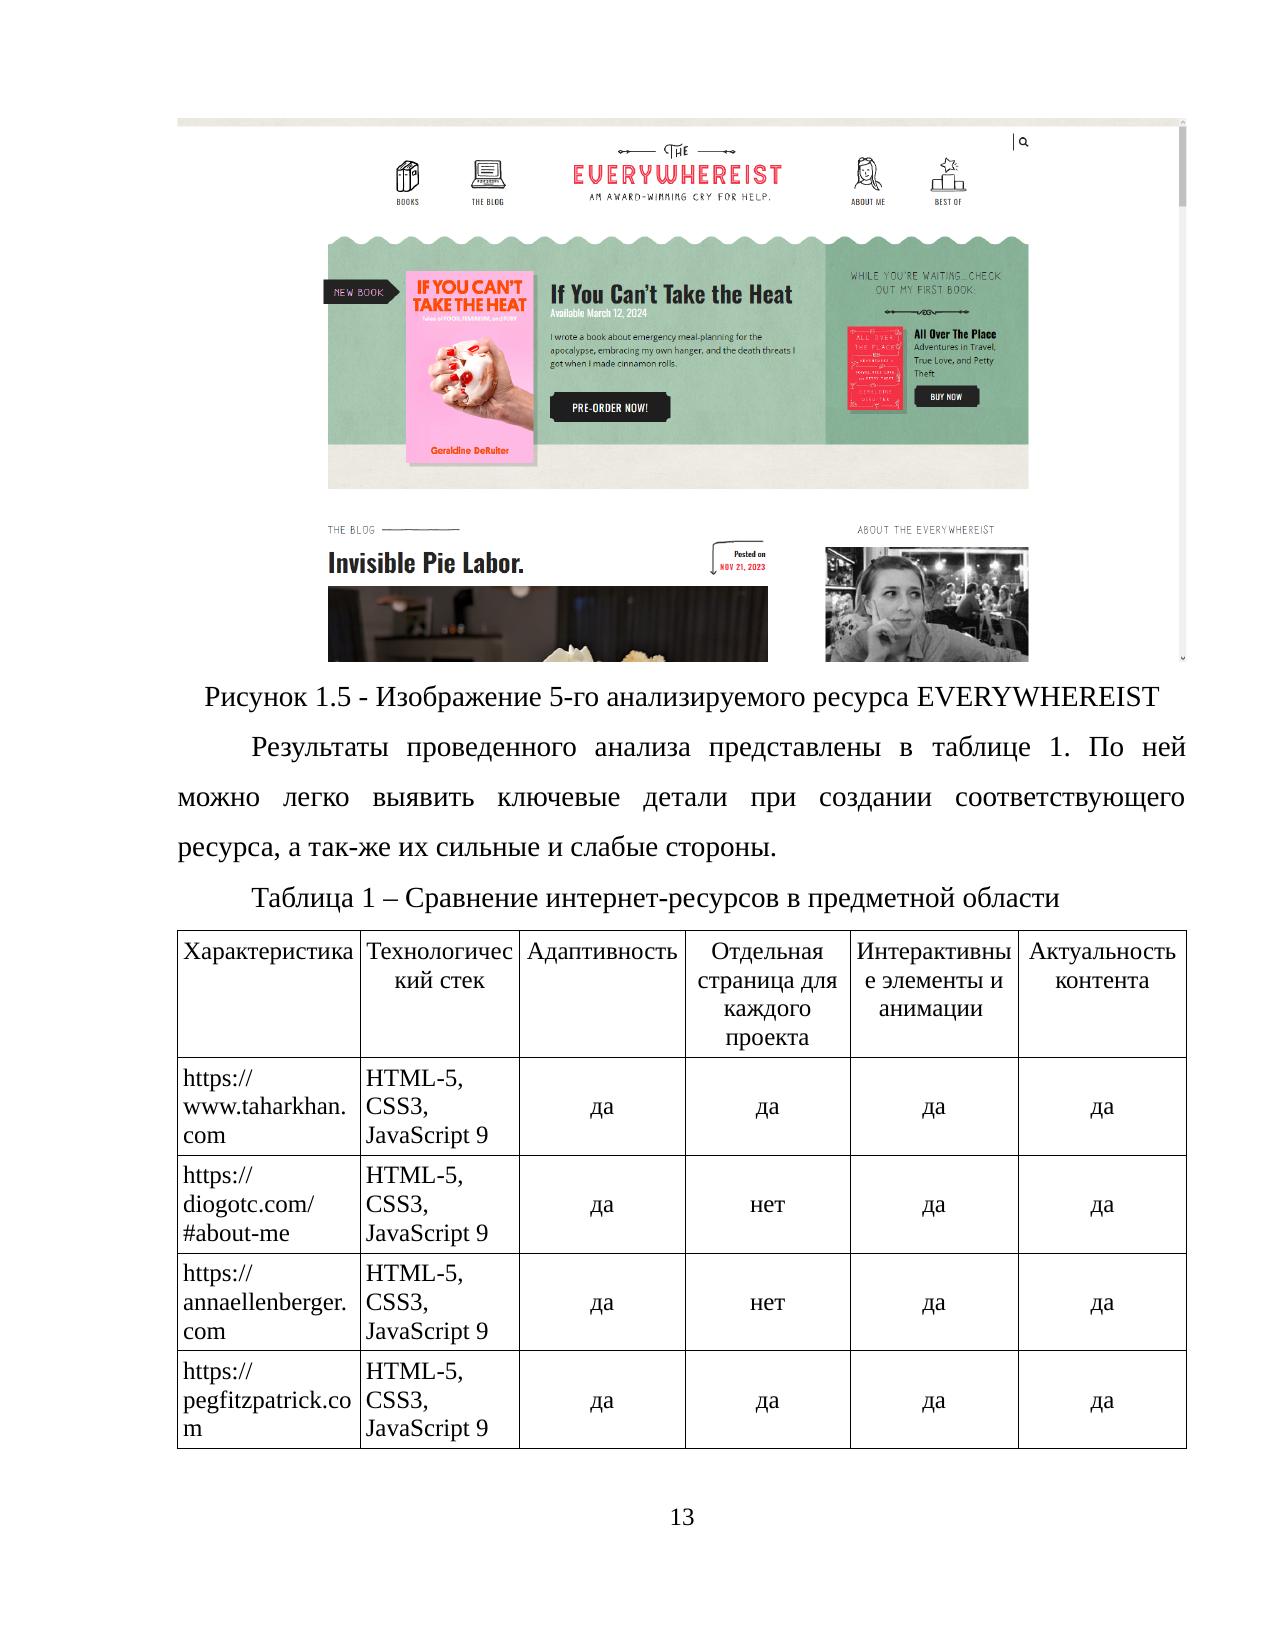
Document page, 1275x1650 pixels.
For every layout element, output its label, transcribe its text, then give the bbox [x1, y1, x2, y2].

text Результаты проведенного анализа представлены в таблице 1. По ней можно легко выявить ключевые детали при создании соответствующего ресурса, а так-же их сильные и слабые стороны. [177, 729, 1186, 863]
text Таблица 1 – Сравнение интернет-ресурсов в предметной области [177, 880, 1186, 913]
picture [177, 118, 1187, 662]
table_cell HTML-5, CSS3, JavaScript 9 [361, 1058, 519, 1154]
table_cell HTML-5, CSS3, JavaScript 9 [361, 1254, 519, 1350]
table_cell да [520, 1254, 685, 1350]
table_cell да [520, 1058, 685, 1154]
table_header Отдельная страница для каждого проекта [686, 931, 850, 1057]
table_cell да [851, 1156, 1018, 1252]
table_header Технологический стек [361, 931, 519, 1057]
table_cell нет [686, 1156, 850, 1252]
table_header Актуальность контента [1019, 931, 1186, 1057]
table_header Характеристика [178, 931, 360, 1057]
table_cell да [851, 1351, 1018, 1448]
table_cell да [1019, 1058, 1186, 1154]
table_cell да [686, 1351, 850, 1448]
table_cell да [851, 1254, 1018, 1350]
table_cell да [686, 1058, 850, 1154]
table_cell да [1019, 1156, 1186, 1252]
table_cell https://annaellenberger.com [178, 1254, 360, 1350]
table_cell HTML-5, CSS3, JavaScript 9 [361, 1351, 519, 1448]
table_cell да [851, 1058, 1018, 1154]
table_header Интерактивные элементы и анимации [851, 931, 1018, 1057]
table_cell да [520, 1351, 685, 1448]
table_cell https://www.taharkhan.com [178, 1058, 360, 1154]
table_cell да [520, 1156, 685, 1252]
text Рисунок 1.5 - Изображение 5-го анализируемого ресурса EVERYWHEREIST [177, 679, 1186, 712]
table_cell да [1019, 1351, 1186, 1448]
table_cell нет [686, 1254, 850, 1350]
table_cell да [1019, 1254, 1186, 1350]
table_header Адаптивность [520, 931, 685, 1057]
table_cell https://diogotc.com/#about-me [178, 1156, 360, 1252]
table_cell HTML-5, CSS3, JavaScript 9 [361, 1156, 519, 1252]
table_cell https://pegfitzpatrick.com [178, 1351, 360, 1448]
